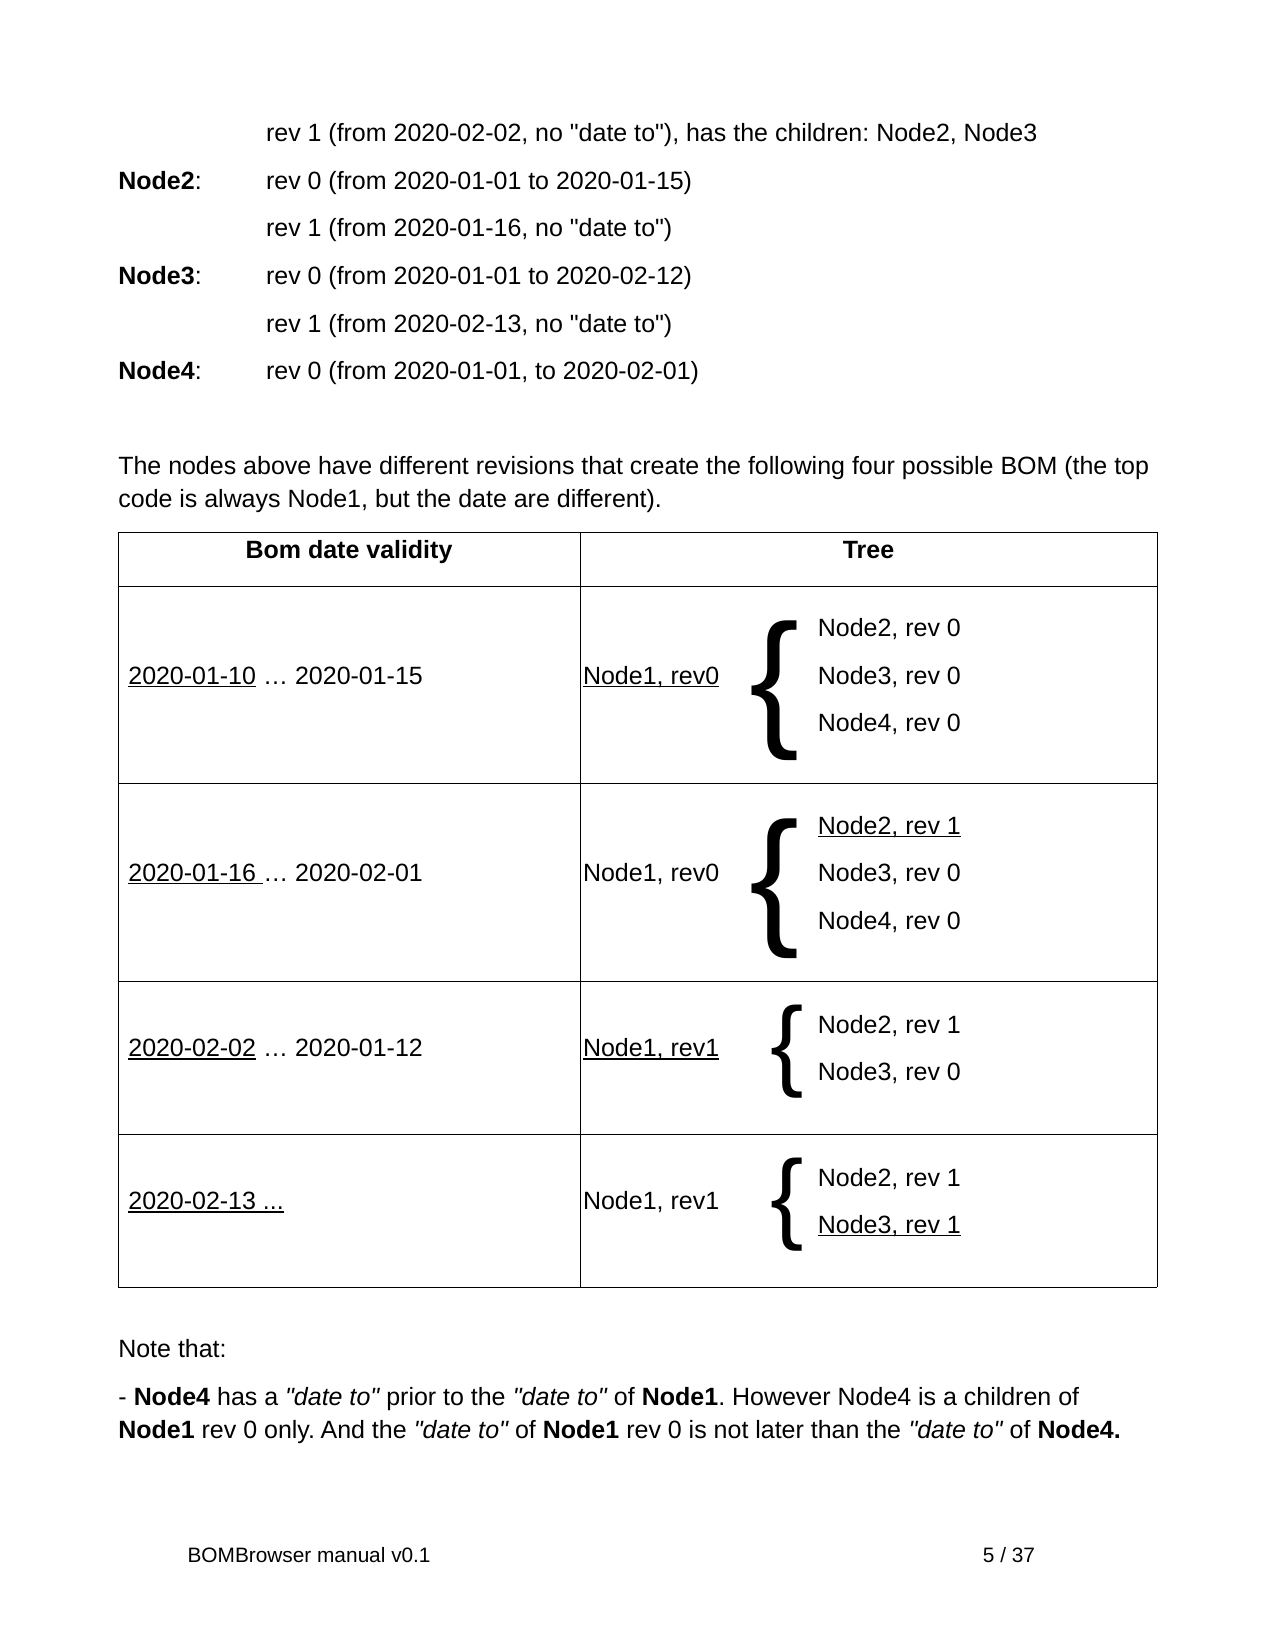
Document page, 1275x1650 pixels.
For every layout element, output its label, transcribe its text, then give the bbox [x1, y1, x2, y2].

table_header Tree [581, 533, 1157, 586]
text Node4: rev 0 (from 2020-01-01, to 2020-02-01) [118, 356, 1157, 385]
table_cell { [740, 784, 815, 981]
text - Node4 has a "date to" prior to the "date to" of Node1. However Node4 is a children of Node1 rev 0 only. And the "date to" of Node1 rev 0 is not later than the "date to" of Node4. [118, 1382, 1157, 1444]
table_cell { [740, 587, 815, 783]
table_cell 2020-01-16 … 2020-02-01 [119, 784, 580, 981]
table_cell Node1, rev0 [581, 784, 739, 981]
text Node2: rev 0 (from 2020-01-01 to 2020-01-15) [118, 166, 1157, 194]
text The nodes above have different revisions that create the following four possible BOM (the top code is always Node1, but the date are different). [118, 451, 1157, 513]
table_cell 2020-01-10 … 2020-01-15 [119, 587, 580, 783]
table_cell Node2, rev 1 Node3, rev 1 [815, 1135, 1157, 1287]
text rev 1 (from 2020-02-13, no "date to") [118, 308, 1157, 337]
table_cell Node2, rev 1 Node3, rev 0 Node4, rev 0 [815, 784, 1157, 981]
table_cell Node2, rev 0 Node3, rev 0 Node4, rev 0 [815, 587, 1157, 783]
table_cell Node1, rev0 [581, 587, 739, 783]
table_cell Node2, rev 1 Node3, rev 0 [815, 982, 1157, 1134]
table_header Bom date validity [119, 533, 580, 586]
table_cell { [740, 982, 815, 1134]
table_cell Node1, rev1 [581, 982, 739, 1134]
table_cell Node1, rev1 [581, 1135, 739, 1287]
text rev 1 (from 2020-01-16, no "date to") [118, 213, 1157, 242]
text Node3: rev 0 (from 2020-01-01 to 2020-02-12) [118, 261, 1157, 290]
table_cell 2020-02-02 … 2020-01-12 [119, 982, 580, 1134]
table_cell { [740, 1135, 815, 1287]
text Note that: [118, 1334, 1157, 1363]
table_cell 2020-02-13 ... [119, 1135, 580, 1287]
text rev 1 (from 2020-02-02, no "date to"), has the children: Node2, Node3 [118, 118, 1157, 147]
